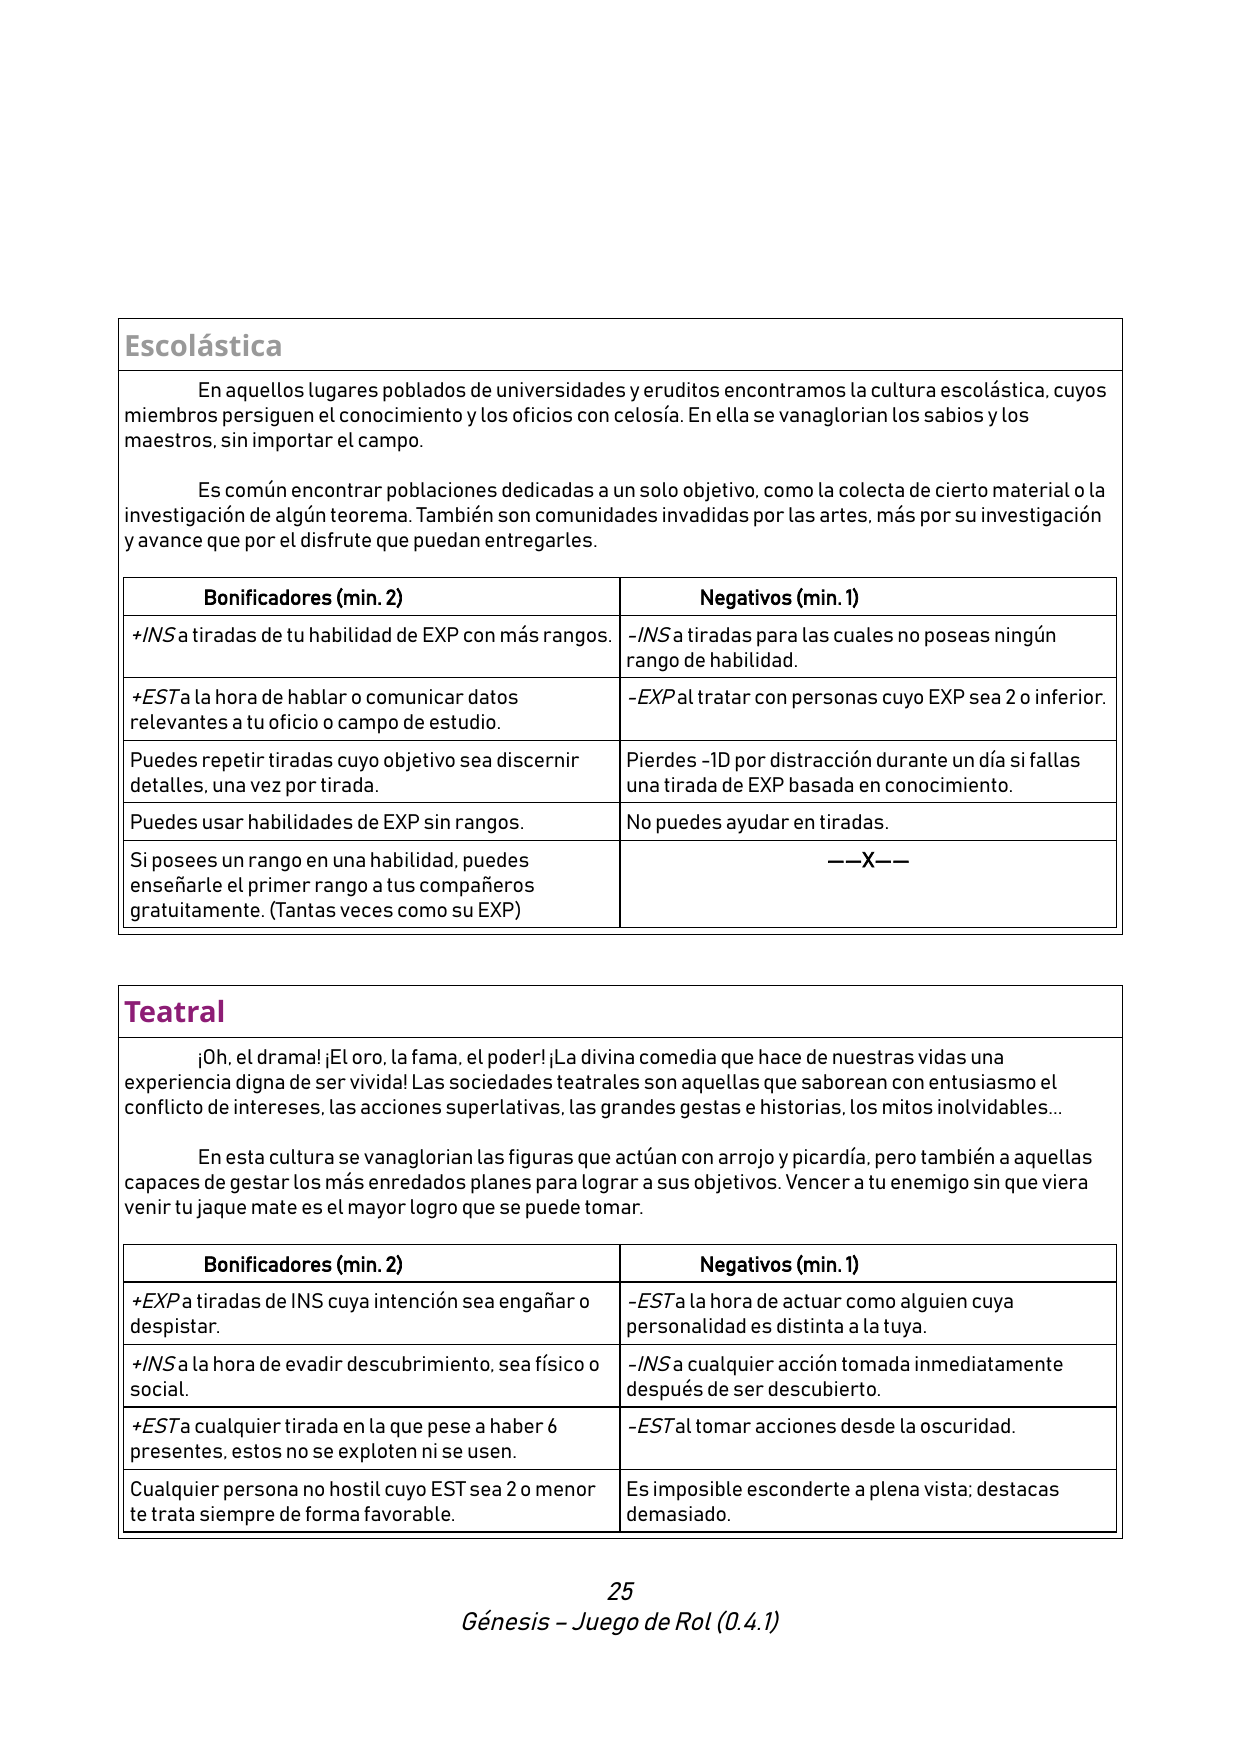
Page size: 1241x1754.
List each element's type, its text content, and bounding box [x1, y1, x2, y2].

table_cell +INS a tiradas de tu habilidad de EXP con más rangos. [124, 616, 619, 677]
table_cell +EST a cualquier tirada en la que pese a haber 6 presentes, estos no se exploten ni se usen. [124, 1408, 619, 1469]
table_cell En aquellos lugares poblados de universidades y eruditos encontramos la cultura escolástica, cuyos miembros persiguen el conocimiento y los oficios con celosía. En ella se vanaglorian los sabios y los maestros, sin importar el campo. Es común encontrar poblaciones dedicadas a un solo objetivo, como la colecta de cierto material o la investigación de algún teorema. También son comunidades invadidas por las artes, más por su investigación y avance que por el disfrute que puedan entregarles. [119, 371, 1122, 934]
table_cell Es imposible esconderte a plena vista; destacas demasiado. [621, 1470, 1116, 1531]
table_cell -INS a cualquier acción tomada inmediatamente después de ser descubierto. [621, 1345, 1116, 1406]
table_cell -EST al tomar acciones desde la oscuridad. [621, 1408, 1116, 1469]
table_cell ——X—— [621, 841, 1116, 927]
table_cell No puedes ayudar en tiradas. [621, 803, 1116, 839]
table_cell Cualquier persona no hostil cuyo EST sea 2 o menor te trata siempre de forma favorable. [124, 1470, 619, 1531]
table_header Bonificadores (min. 2) [124, 1245, 619, 1281]
table_cell -EST a la hora de actuar como alguien cuya personalidad es distinta a la tuya. [621, 1283, 1116, 1344]
table_header Teatral [119, 986, 1122, 1037]
table_cell -EXP al tratar con personas cuyo EXP sea 2 o inferior. [621, 678, 1116, 739]
table_cell +EXP a tiradas de INS cuya intención sea engañar o despistar. [124, 1283, 619, 1344]
table_cell ¡Oh, el drama! ¡El oro, la fama, el poder! ¡La divina comedia que hace de nuestras vidas una experiencia digna de ser vivida! Las sociedades teatrales son aquellas que saborean con entusiasmo el conflicto de intereses, las acciones superlativas, las grandes gestas e historias, los mitos inolvidables... En esta cultura se vanaglorian las figuras que actúan con arrojo y picardía, pero también a aquellas capaces de gestar los más enredados planes para lograr a sus objetivos. Vencer a tu enemigo sin que viera venir tu jaque mate es el mayor logro que se puede tomar. [119, 1038, 1122, 1538]
table_header Bonificadores (min. 2) [124, 578, 619, 614]
table_header Escolástica [119, 319, 1122, 370]
table_cell Pierdes -1D por distracción durante un día si fallas una tirada de EXP basada en conocimiento. [621, 741, 1116, 802]
table_cell Puedes usar habilidades de EXP sin rangos. [124, 803, 619, 839]
table_cell -INS a tiradas para las cuales no poseas ningún rango de habilidad. [621, 616, 1116, 677]
table_header Negativos (min. 1) [621, 1245, 1116, 1281]
table_cell +INS a la hora de evadir descubrimiento, sea físico o social. [124, 1345, 619, 1406]
table_cell Si posees un rango en una habilidad, puedes enseñarle el primer rango a tus compañeros gratuitamente. (Tantas veces como su EXP) [124, 841, 619, 927]
table_cell +EST a la hora de hablar o comunicar datos relevantes a tu oficio o campo de estudio. [124, 678, 619, 739]
table_header Negativos (min. 1) [621, 578, 1116, 614]
table_cell Puedes repetir tiradas cuyo objetivo sea discernir detalles, una vez por tirada. [124, 741, 619, 802]
